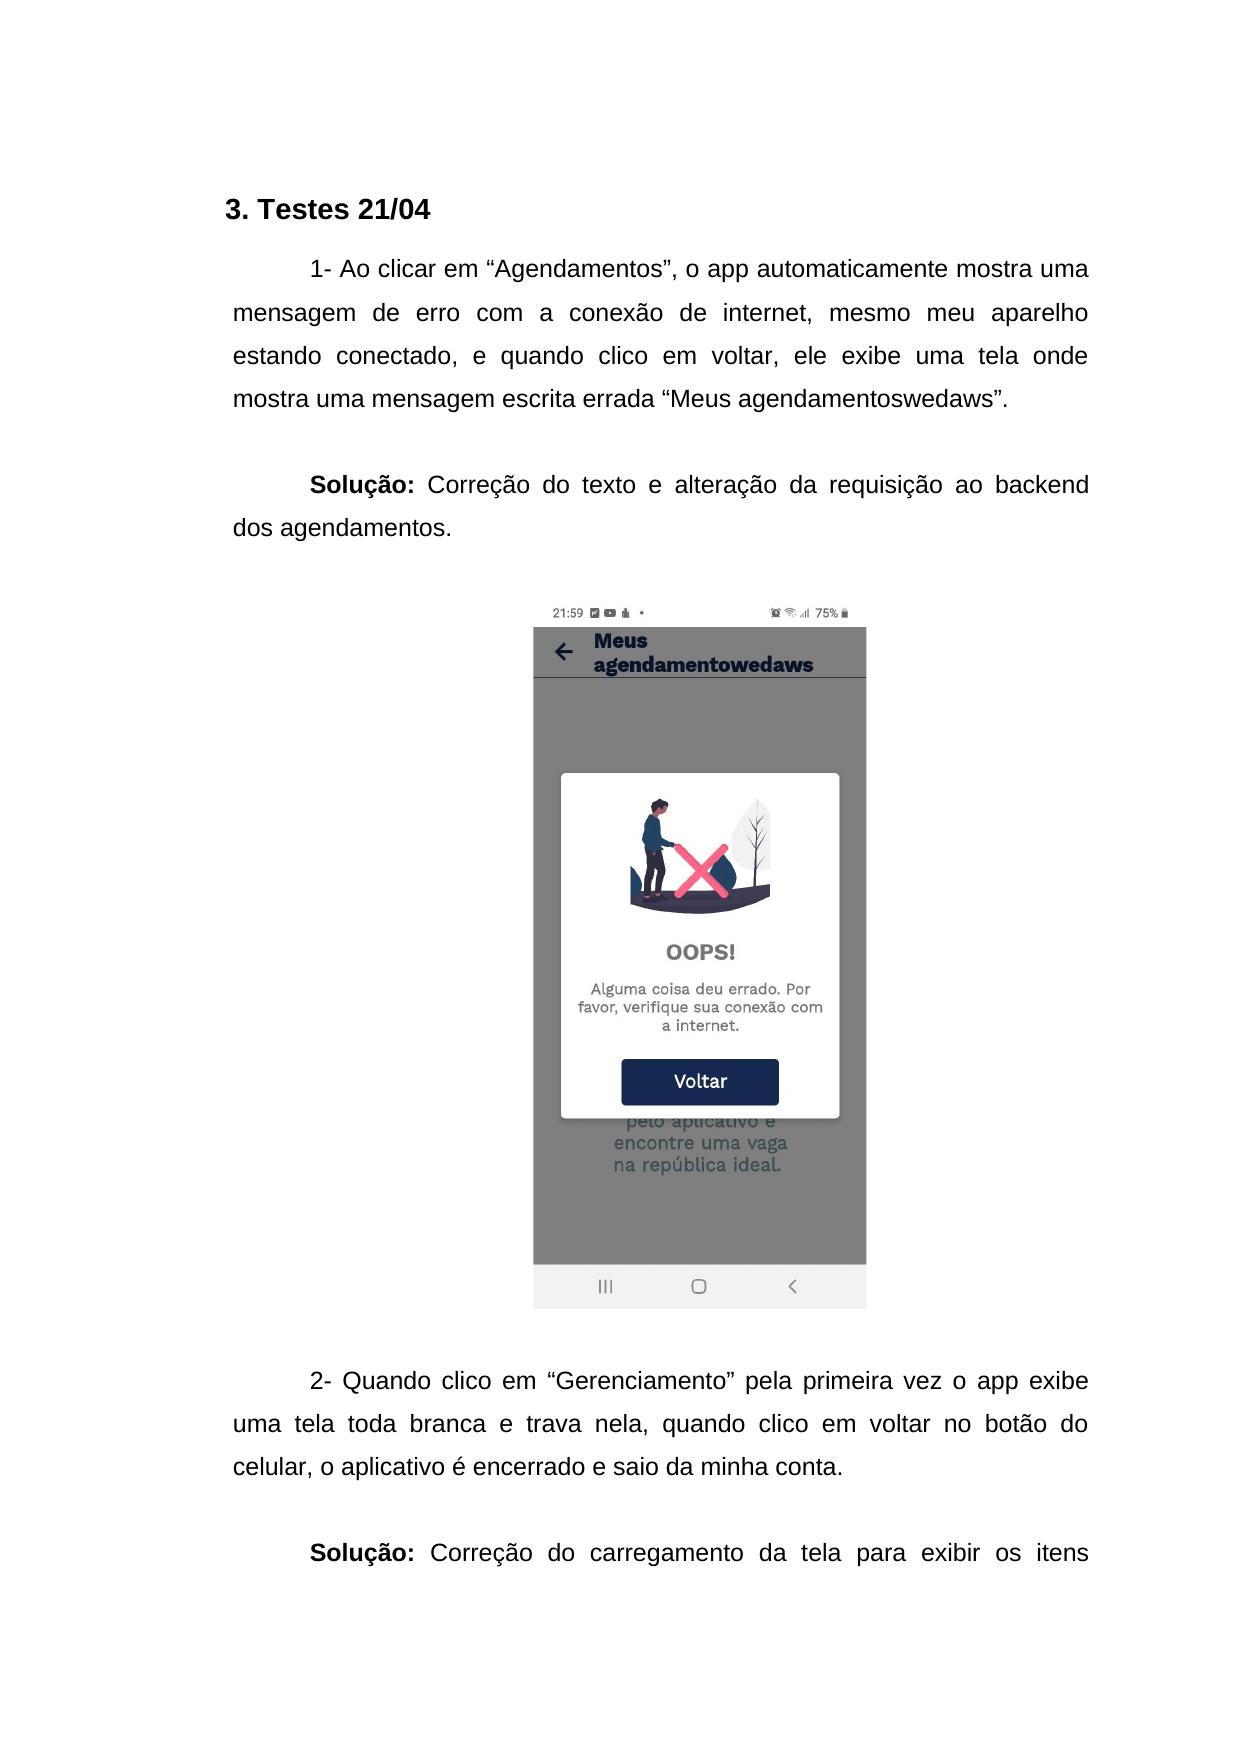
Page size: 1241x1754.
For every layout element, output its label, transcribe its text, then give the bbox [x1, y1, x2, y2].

text Solução: Correção do texto e alteração da requisição ao backend dos agendamentos. [233, 470, 1090, 542]
text 1- Ao clicar em “Agendamentos”, o app automaticamente mostra uma mensagem de erro com a conexão de internet, mesmo meu aparelho estando conectado, e quando clico em voltar, ele exibe uma tela onde mostra uma mensagem escrita errada “Meus agendamentoswedaws”. [233, 254, 1090, 413]
text 2- Quando clico em “Gerenciamento” pela primeira vez o app exibe uma tela toda branca e trava nela, quando clico em voltar no botão do celular, o aplicativo é encerrado e saio da minha conta. [233, 1366, 1090, 1481]
picture [533, 599, 867, 1309]
text Solução: Correção do carregamento da tela para exibir os itens [233, 1538, 1090, 1567]
subtitle 3. Testes 21/04 [225, 192, 1090, 225]
